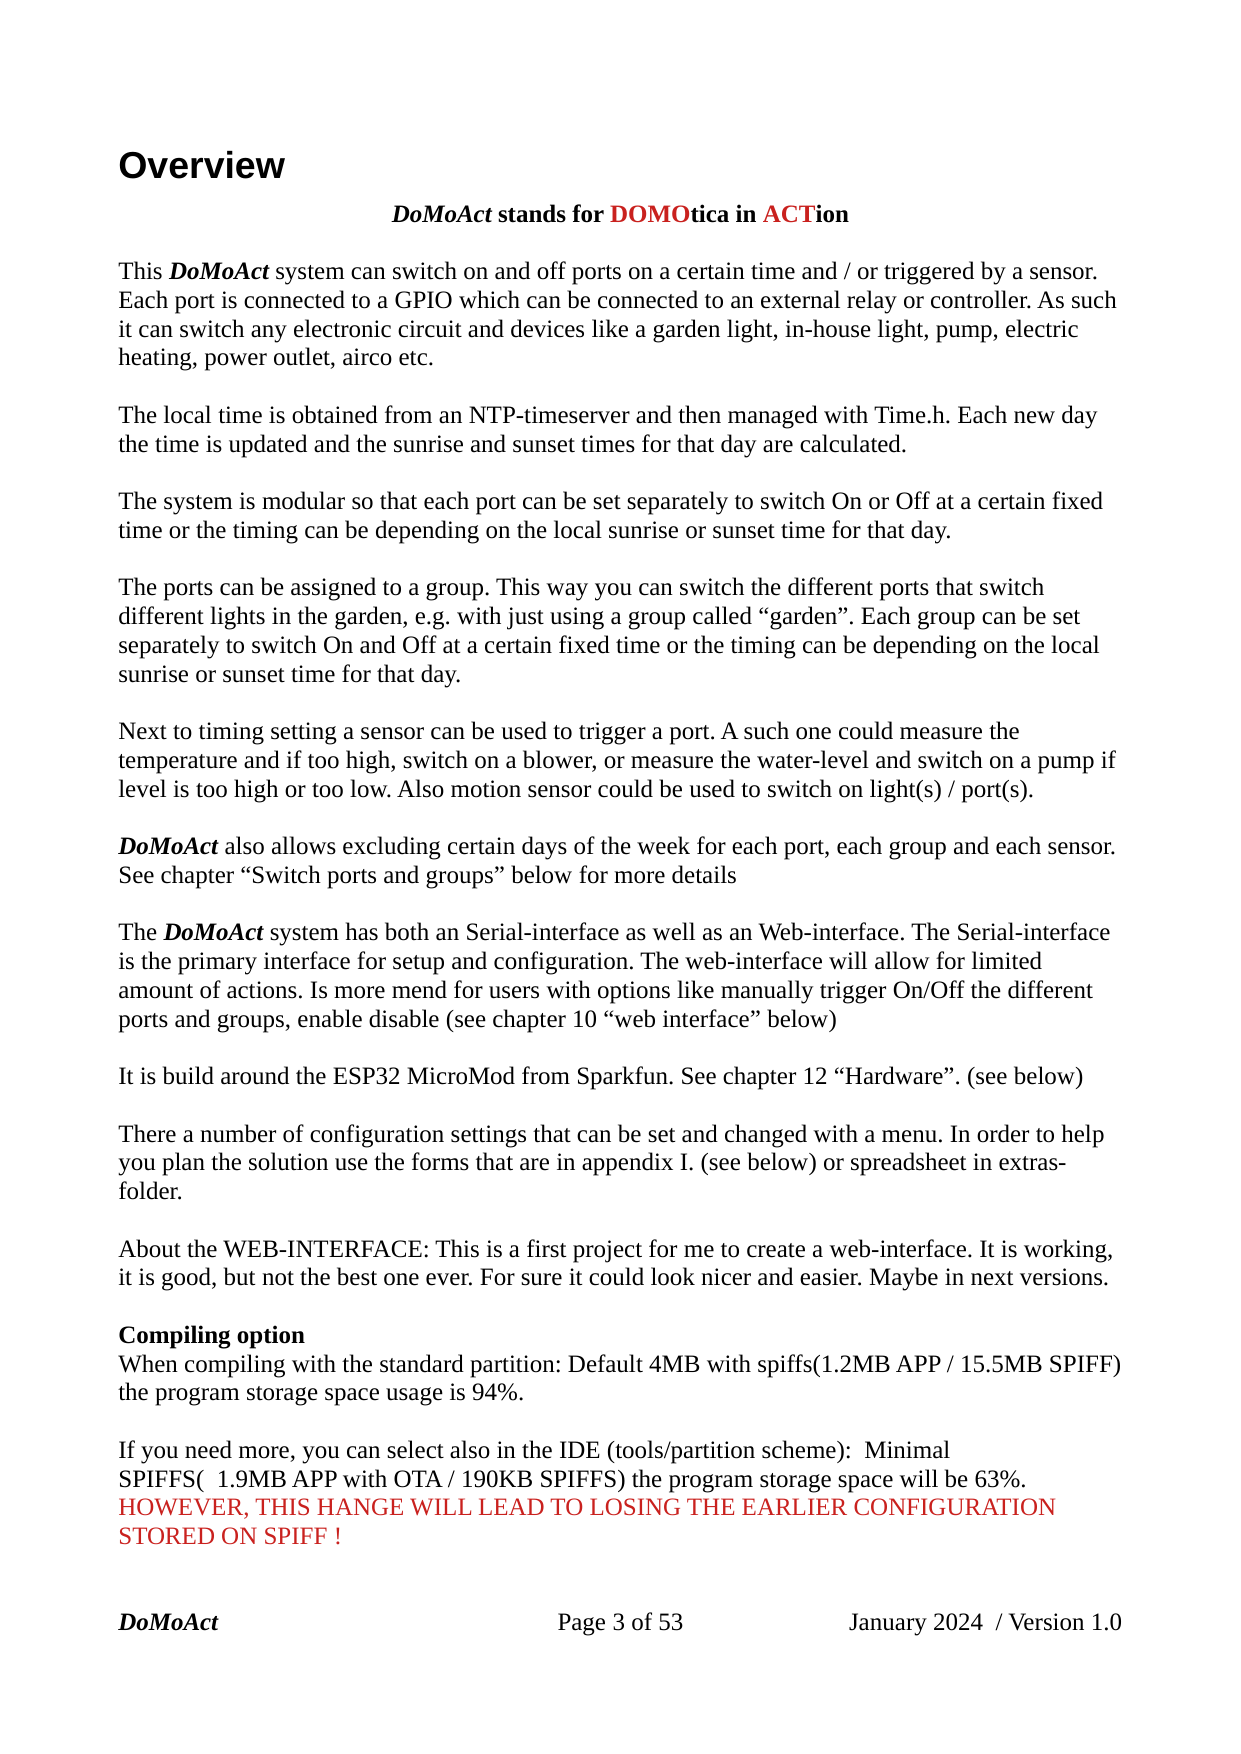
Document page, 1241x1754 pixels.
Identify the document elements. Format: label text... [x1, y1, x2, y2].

text DoMoAct also allows excluding certain days of the week for each port, each group and each sensor. [118, 831, 1122, 860]
text DoMoAct stands for DOMOtica in ACTion [118, 199, 1122, 227]
text There a number of configuration settings that can be set and changed with a menu. In order to help you plan the solution use the forms that are in appendix I. (see below) or spreadsheet in extras-folder. [118, 1119, 1122, 1205]
text The system is modular so that each port can be set separately to switch On or Off at a certain fixed time or the timing can be depending on the local sunrise or sunset time for that day. [118, 486, 1122, 544]
text The ports can be assigned to a group. This way you can switch the different ports that switch different lights in the garden, e.g. with just using a group called “garden”. Each group can be set separately to switch On and Off at a certain fixed time or the timing can be depending on the local sunrise or sunset time for that day. [118, 572, 1122, 687]
text If you need more, you can select also in the IDE (tools/partition scheme): Minimal SPIFFS( 1.9MB APP with OTA / 190KB SPIFFS) the program storage space will be 63%. HOWEVER, THIS HANGE WILL LEAD TO LOSING THE EARLIER CONFIGURATION STORED ON SPIFF ! [118, 1435, 1122, 1550]
text About the WEB-INTERFACE: This is a first project for me to create a web-interface. It is working, it is good, but not the best one ever. For sure it could look nicer and easier. Maybe in next versions. [118, 1234, 1122, 1291]
text When compiling with the standard partition: Default 4MB with spiffs(1.2MB APP / 15.5MB SPIFF) the program storage space usage is 94%. [118, 1349, 1122, 1406]
text See chapter “Switch ports and groups” below for more details [118, 860, 1122, 889]
text It is build around the ESP32 MicroMod from Sparkfun. See chapter 12 “Hardware”. (see below) [118, 1061, 1122, 1090]
text Compiling option [118, 1320, 1122, 1349]
text The DoMoAct system has both an Serial-interface as well as an Web-interface. The Serial-interface is the primary interface for setup and configuration. The web-interface will allow for limited amount of actions. Is more mend for users with options like manually trigger On/Off the different ports and groups, enable disable (see chapter 10 “web interface” below) [118, 917, 1122, 1032]
text Next to timing setting a sensor can be used to trigger a port. A such one could measure the temperature and if too high, switch on a blower, or measure the water-level and switch on a pump if level is too high or too low. Also motion sensor could be used to switch on light(s) / port(s). [118, 716, 1122, 802]
text The local time is obtained from an NTP-timeserver and then managed with Time.h. Each new day the time is updated and the sunrise and sunset times for that day are calculated. [118, 400, 1122, 457]
text This DoMoAct system can switch on and off ports on a certain time and / or triggered by a sensor. Each port is connected to a GPIO which can be connected to an external relay or controller. As such it can switch any electronic circuit and devices like a garden light, in-house light, pump, electric heating, power outlet, airco etc. [118, 256, 1122, 371]
subtitle Overview [118, 143, 1122, 186]
